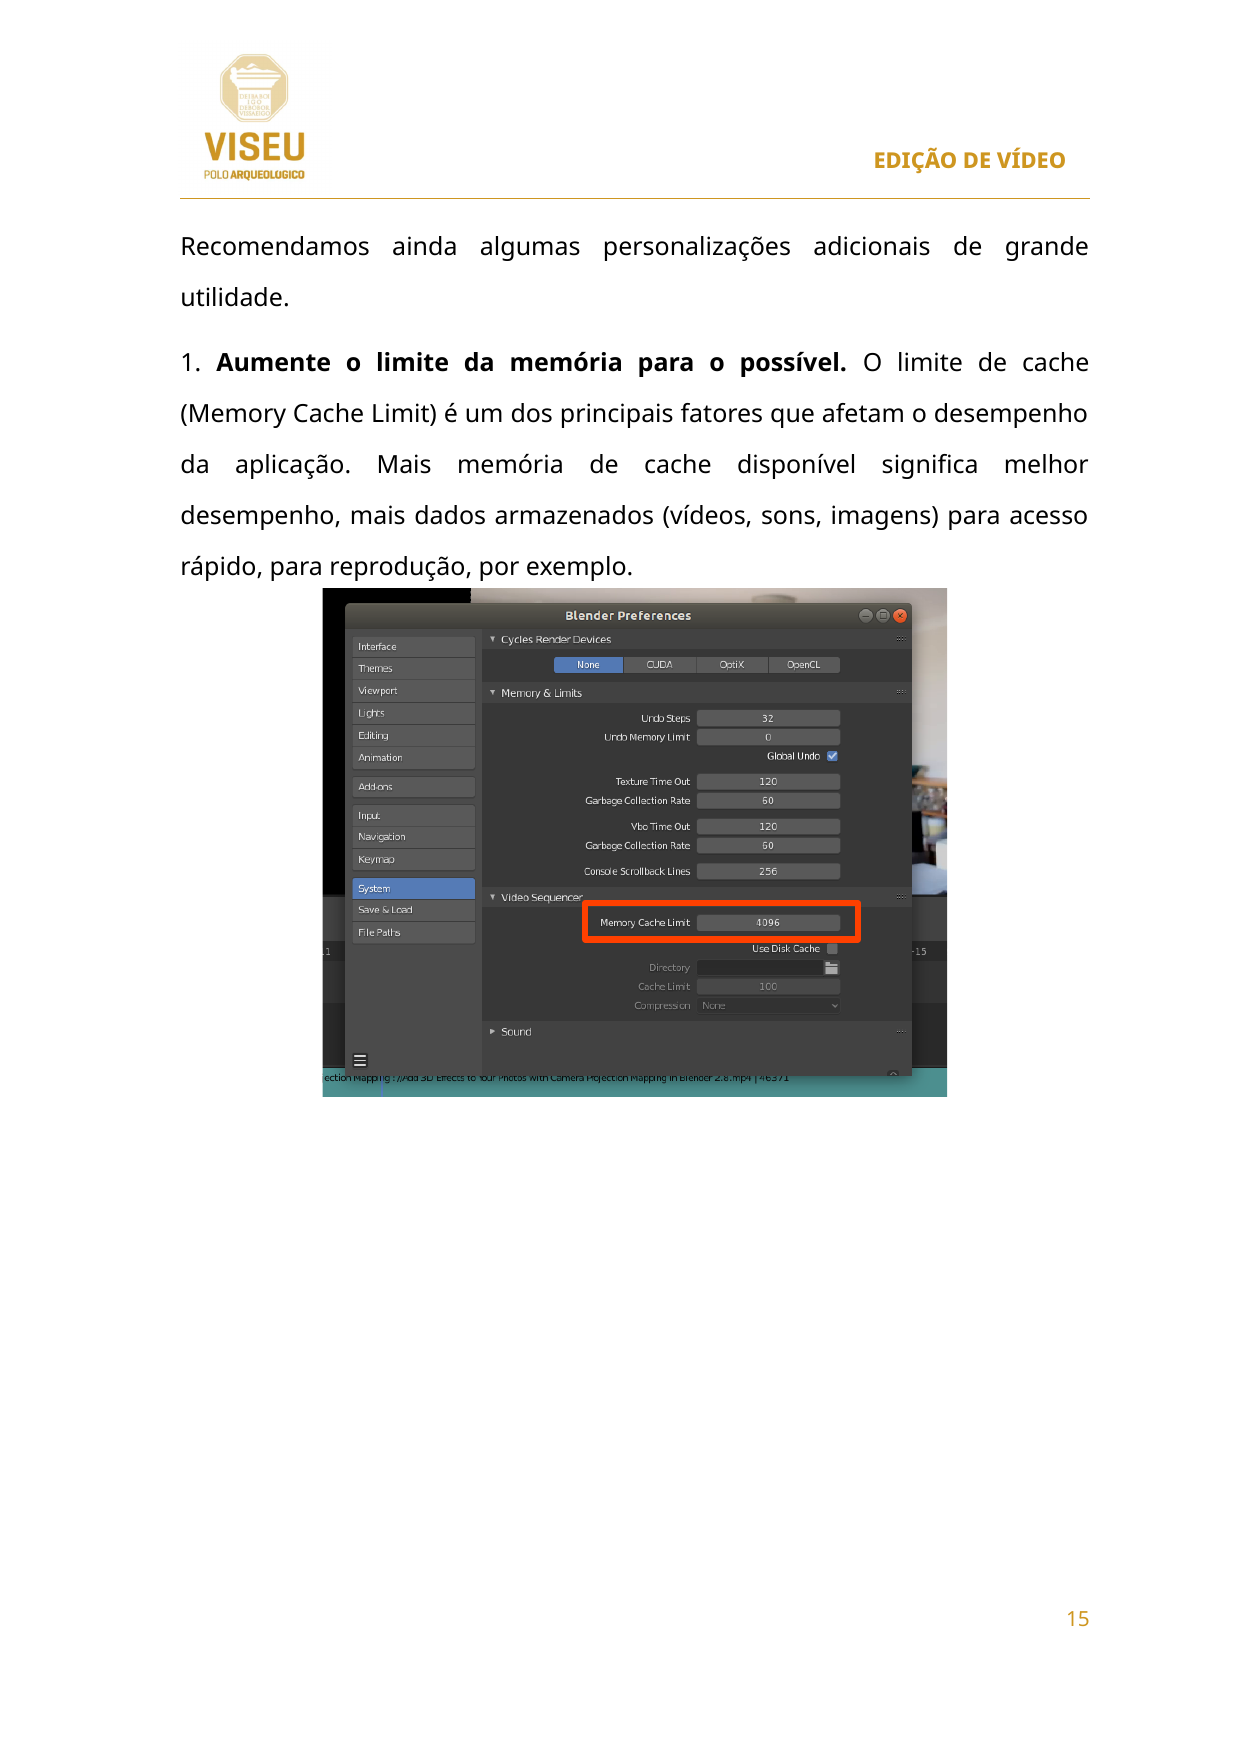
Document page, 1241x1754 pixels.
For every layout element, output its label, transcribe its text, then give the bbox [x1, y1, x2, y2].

text Recomendamos ainda algumas personalizações adicionais de grande utilidade. [180, 228, 1090, 313]
picture [322, 588, 948, 1097]
text 1. Aumente o limite da memória para o possível. O limite de cache (Memory Cache Limit) é um dos principais fatores que afetam o desempenho da aplicação. Mais memória de cache disponível significa melhor desempenho, mais dados armazenados (vídeos, sons, imagens) para acesso rápido, para reprodução, por exemplo. [180, 345, 1090, 583]
